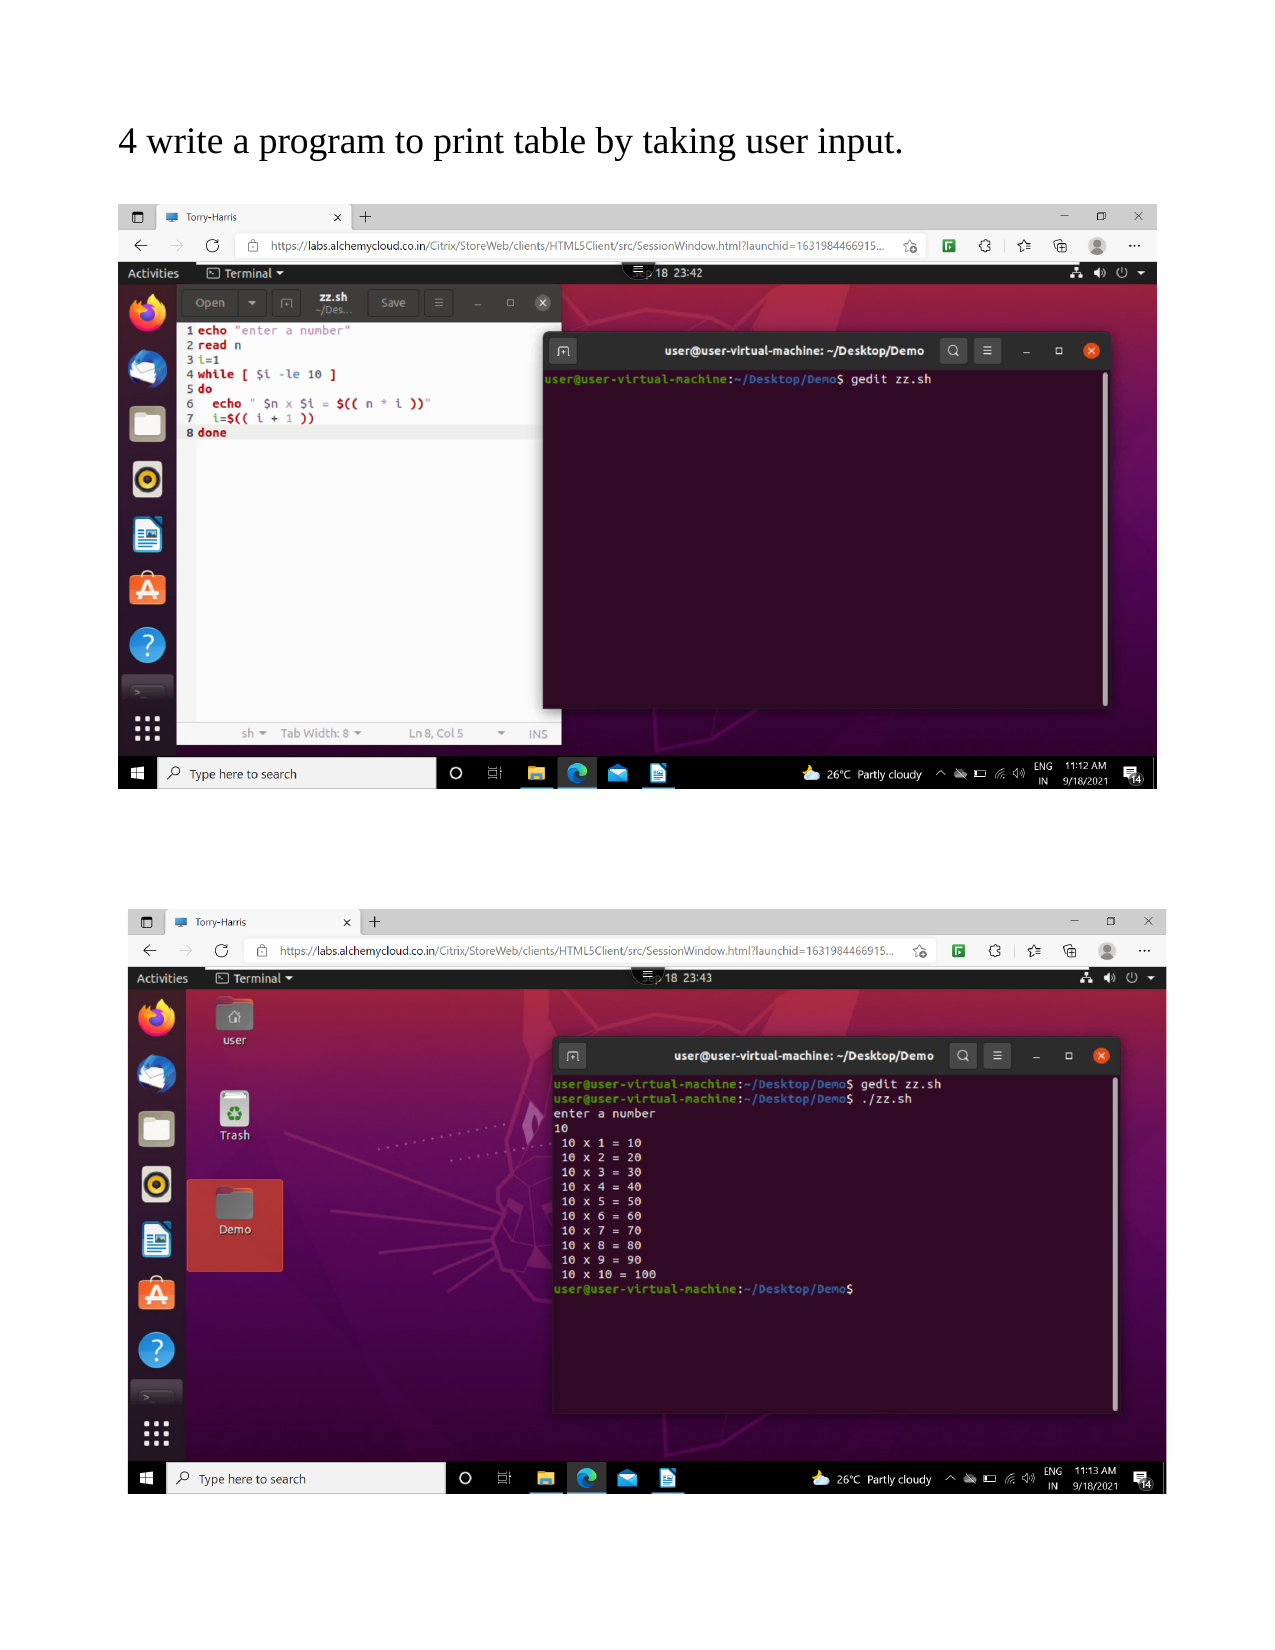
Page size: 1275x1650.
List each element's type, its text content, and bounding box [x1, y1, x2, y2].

picture [118, 204, 1157, 789]
text 4 write a program to print table by taking user input. [118, 118, 1157, 161]
picture [127, 909, 1167, 1494]
